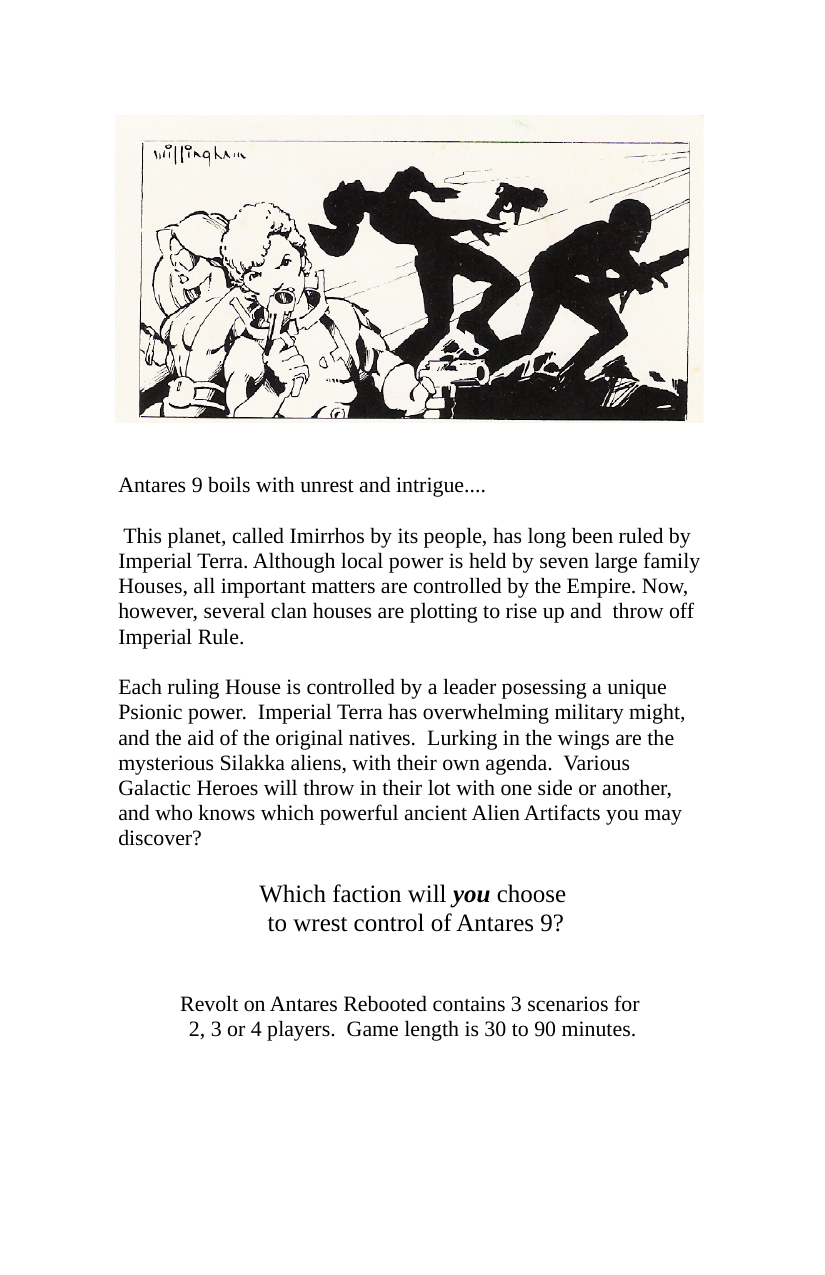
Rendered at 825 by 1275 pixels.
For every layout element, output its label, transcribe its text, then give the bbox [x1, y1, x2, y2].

text Which faction will you choose [118, 879, 707, 908]
text to wrest control of Antares 9? [118, 908, 707, 937]
text This planet, called Imirrhos by its people, has long been ruled by Imperial Terra. Although local power is held by seven large family Houses, all important matters are controlled by the Empire. Now, however, several clan houses are plotting to rise up and throw off Imperial Rule. [118, 523, 707, 649]
text Antares 9 boils with unrest and intrigue.... [118, 472, 707, 498]
text Revolt on Antares Rebooted contains 3 scenarios for [118, 991, 707, 1016]
text Each ruling House is controlled by a leader posessing a unique Psionic power. Imperial Terra has overwhelming military might, and the aid of the original natives. Lurking in the wings are the mysterious Silakka aliens, with their own agenda. Various Galactic Heroes will throw in their lot with one side or another, and who knows which powerful ancient Alien Artifacts you may discover? [118, 674, 707, 851]
text 2, 3 or 4 players. Game length is 30 to 90 minutes. [118, 1016, 707, 1041]
